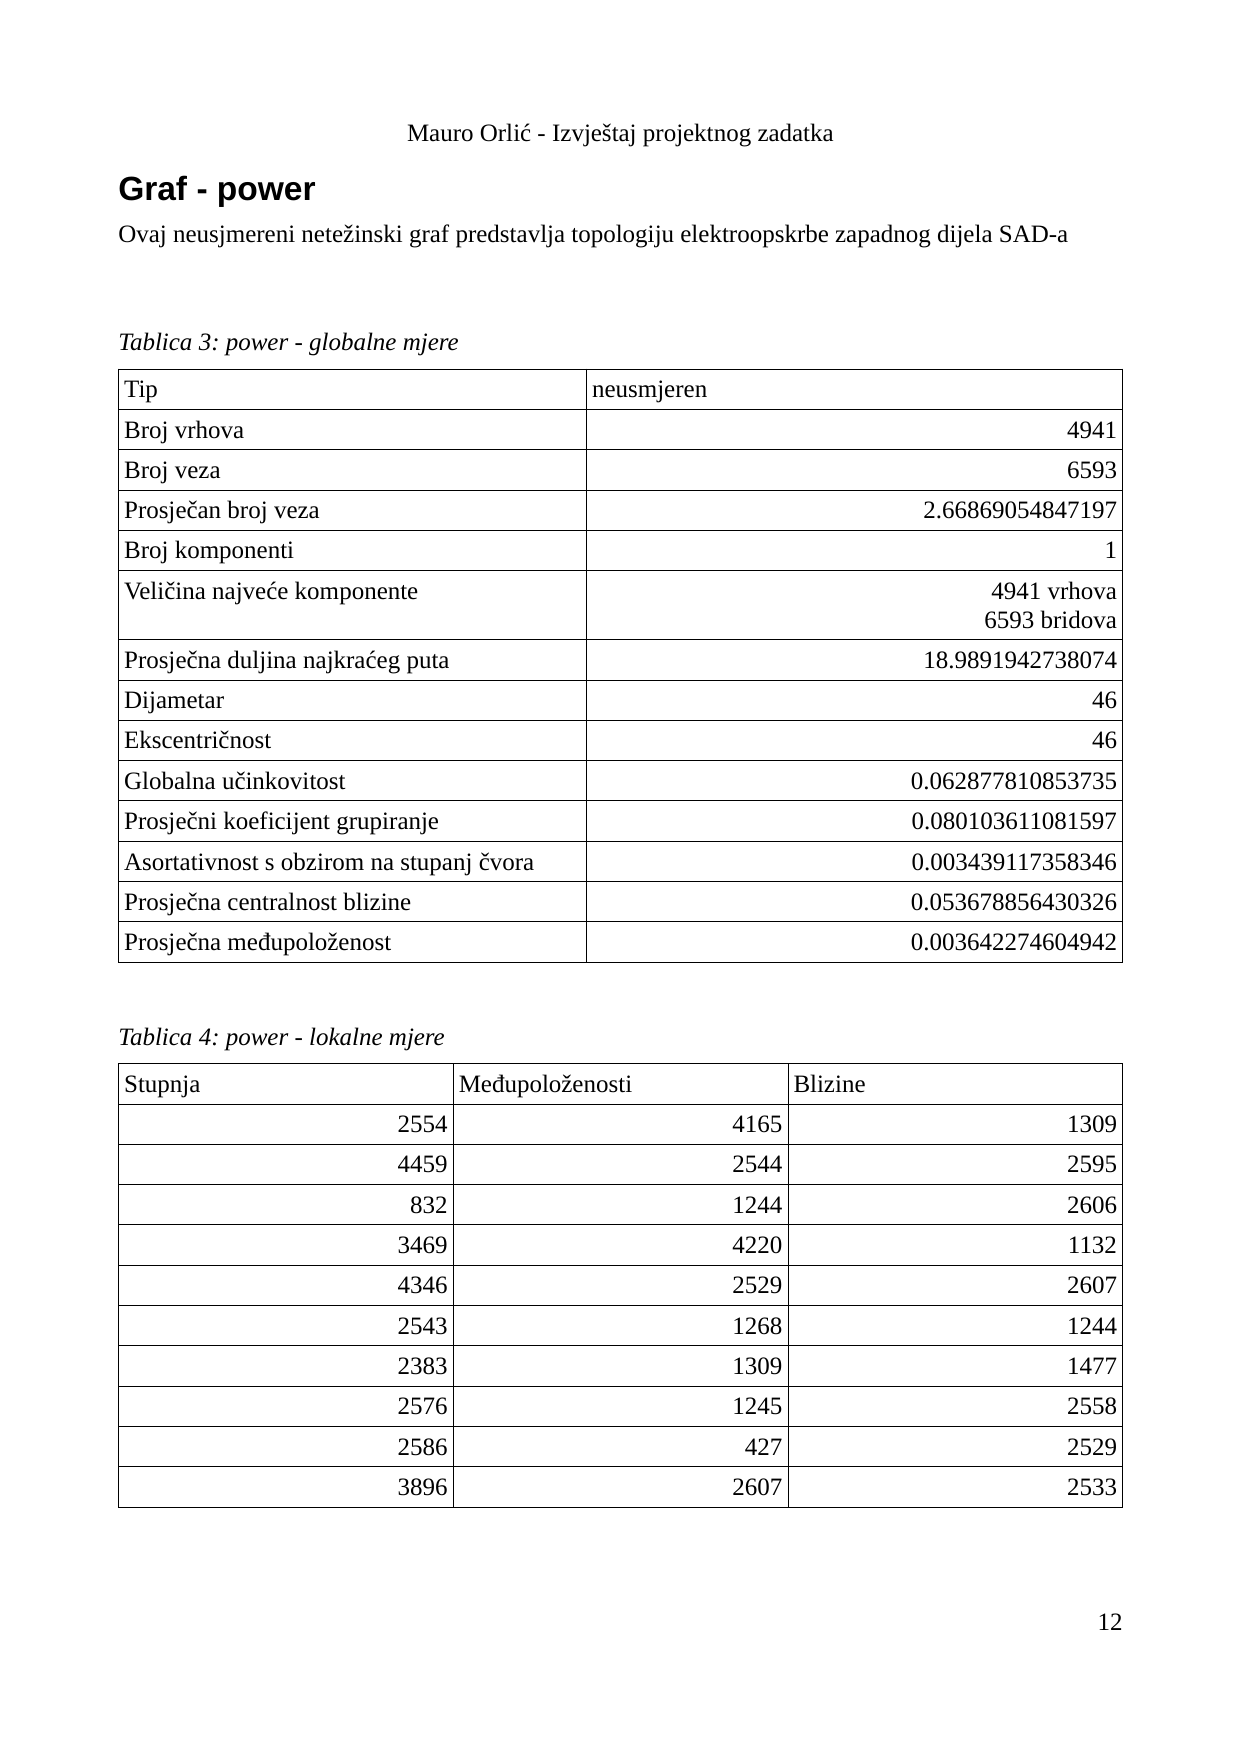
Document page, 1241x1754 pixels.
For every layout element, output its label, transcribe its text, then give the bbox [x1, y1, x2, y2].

table_cell 2595 [789, 1145, 1122, 1184]
text Tablica 4: power - lokalne mjere [118, 1022, 1122, 1051]
table_cell Ekscentričnost [119, 721, 586, 760]
table_cell 0.080103611081597 [587, 801, 1122, 841]
table_cell 1309 [789, 1105, 1122, 1144]
table_cell 1132 [789, 1225, 1122, 1265]
text Tablica 3: power - globalne mjere [118, 327, 1122, 356]
table_cell 427 [454, 1427, 788, 1466]
table_cell 2586 [119, 1427, 453, 1466]
table_cell 2576 [119, 1387, 453, 1426]
table_cell Prosječna centralnost blizine [119, 882, 586, 921]
table_cell 2383 [119, 1346, 453, 1386]
table_cell Prosječni koeficijent grupiranje [119, 801, 586, 841]
table_header Blizine [789, 1064, 1122, 1103]
table_cell 3469 [119, 1225, 453, 1265]
table_cell 2606 [789, 1185, 1122, 1224]
table_cell 2533 [789, 1467, 1122, 1507]
table_cell 4459 [119, 1145, 453, 1184]
table_cell 4941 vrhova 6593 bridova [587, 571, 1122, 639]
table_cell 0.003439117358346 [587, 842, 1122, 881]
table_cell 46 [587, 681, 1122, 720]
table_cell 1477 [789, 1346, 1122, 1386]
table_cell 4220 [454, 1225, 788, 1265]
table_cell 3896 [119, 1467, 453, 1507]
table_cell 4165 [454, 1105, 788, 1144]
table_cell Veličina najveće komponente [119, 571, 586, 639]
table_cell 18.9891942738074 [587, 640, 1122, 679]
table_cell 1309 [454, 1346, 788, 1386]
table_cell 0.053678856430326 [587, 882, 1122, 921]
table_cell Broj veza [119, 450, 586, 489]
table_header Tip [119, 370, 586, 409]
table_cell 1244 [789, 1306, 1122, 1345]
table_cell Asortativnost s obzirom na stupanj čvora [119, 842, 586, 881]
table_header Stupnja [119, 1064, 453, 1103]
table_cell 2558 [789, 1387, 1122, 1426]
table_cell 2544 [454, 1145, 788, 1184]
table_cell 2529 [454, 1266, 788, 1305]
table_cell Prosječan broj veza [119, 491, 586, 530]
subtitle Graf - power [118, 168, 1122, 207]
table_cell 4346 [119, 1266, 453, 1305]
table_cell 2529 [789, 1427, 1122, 1466]
table_cell Dijametar [119, 681, 586, 720]
table_cell 1268 [454, 1306, 788, 1345]
table_cell 1244 [454, 1185, 788, 1224]
table_cell Broj vrhova [119, 410, 586, 449]
table_cell Broj komponenti [119, 531, 586, 570]
table_cell Prosječna duljina najkraćeg puta [119, 640, 586, 679]
table_cell 832 [119, 1185, 453, 1224]
text Ovaj neusjmereni netežinski graf predstavlja topologiju elektroopskrbe zapadnog dijela SAD-a [118, 219, 1122, 248]
table_cell Globalna učinkovitost [119, 761, 586, 800]
table_cell 1 [587, 531, 1122, 570]
table_cell Prosječna međupoloženost [119, 922, 586, 962]
table_cell 0.062877810853735 [587, 761, 1122, 800]
table_cell 6593 [587, 450, 1122, 489]
table_cell 2554 [119, 1105, 453, 1144]
table_cell 4941 [587, 410, 1122, 449]
table_cell 1245 [454, 1387, 788, 1426]
table_header Međupoloženosti [454, 1064, 788, 1103]
table_cell 0.003642274604942 [587, 922, 1122, 962]
table_cell 2607 [789, 1266, 1122, 1305]
table_cell 2.66869054847197 [587, 491, 1122, 530]
table_cell 46 [587, 721, 1122, 760]
table_cell 2607 [454, 1467, 788, 1507]
table_header neusmjeren [587, 370, 1122, 409]
table_cell 2543 [119, 1306, 453, 1345]
